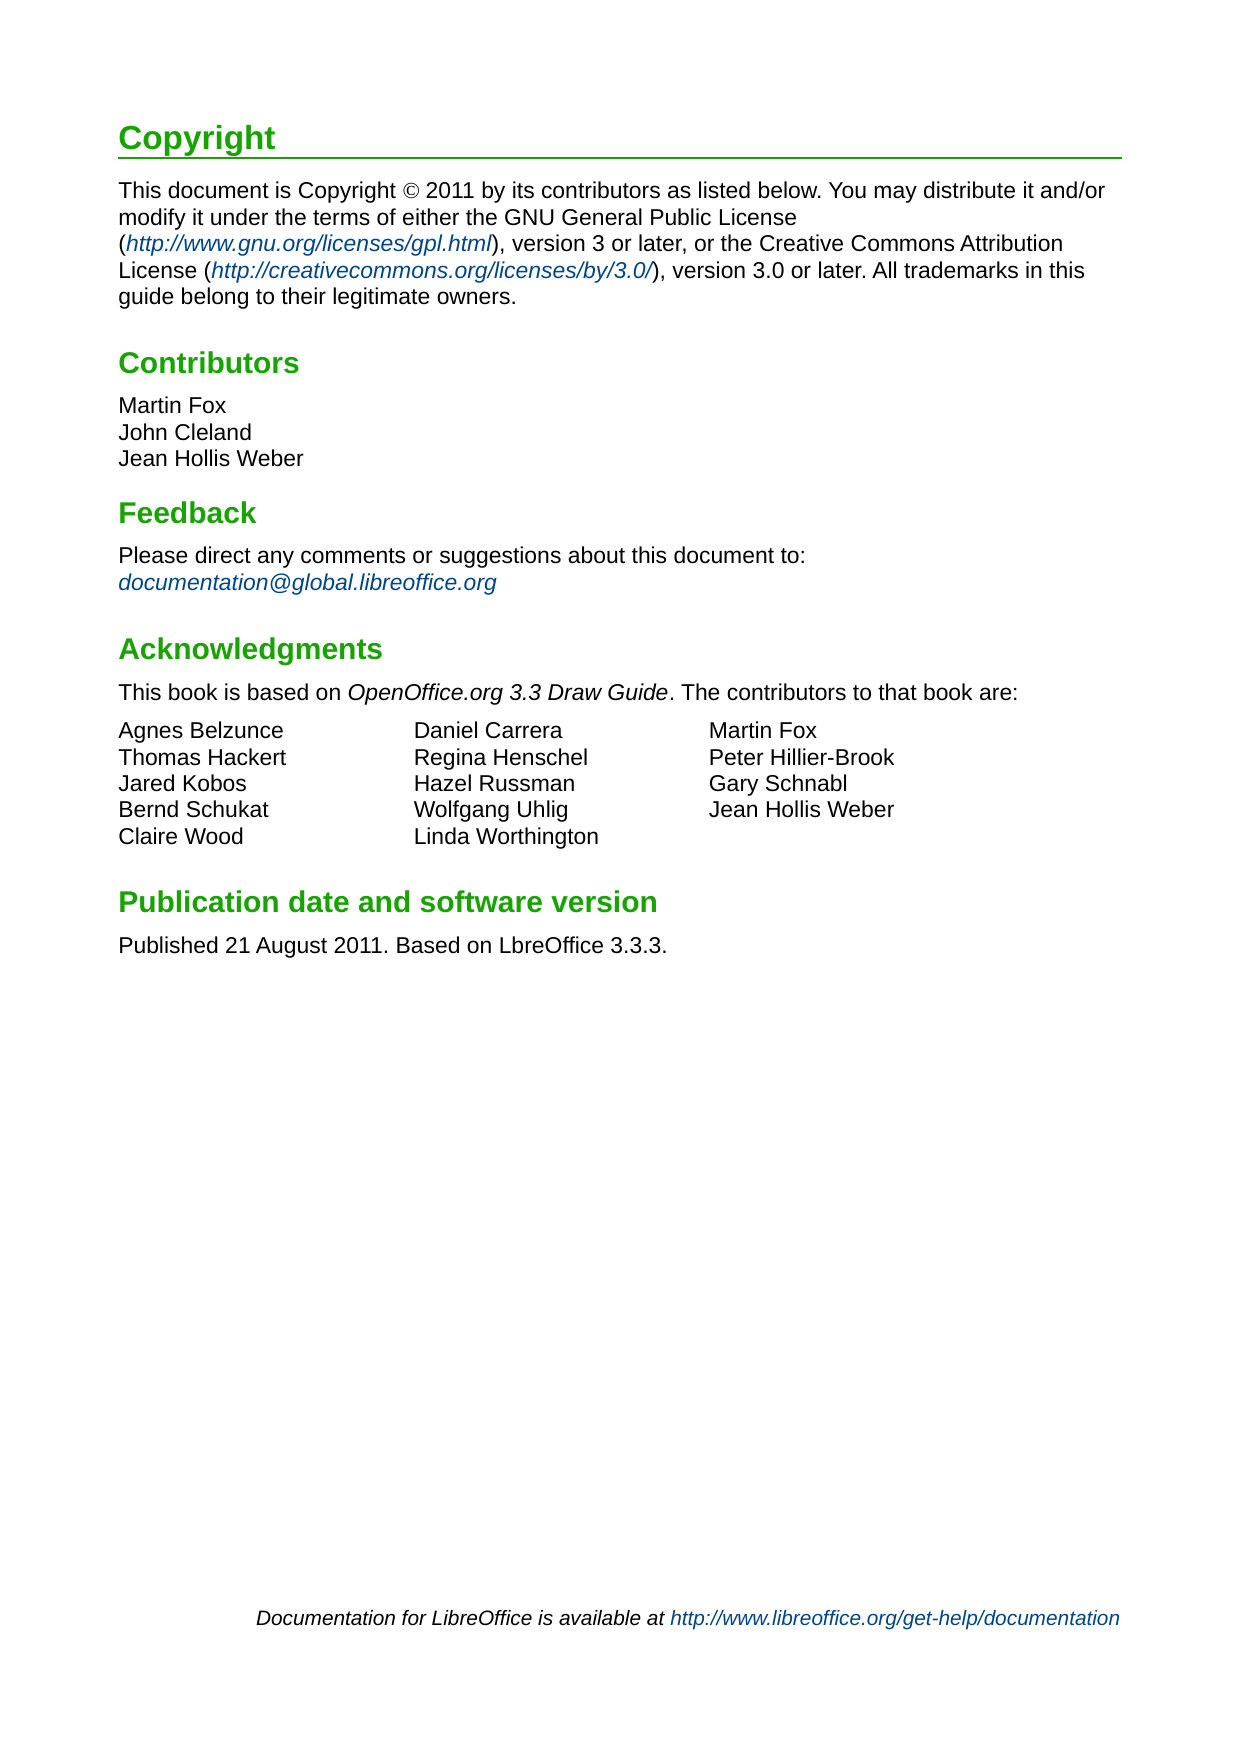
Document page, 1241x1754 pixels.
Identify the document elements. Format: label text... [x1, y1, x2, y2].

text Please direct any comments or suggestions about this document to: documentation@global.libreoffice.org [118, 542, 1122, 595]
text Agnes Belzunce Daniel Carrera Martin Fox Thomas Hackert Regina Henschel Peter Hillier-Brook Jared Kobos Hazel Russman Gary Schnabl Bernd Schukat Wolfgang Uhlig Jean Hollis Weber Claire Wood Linda Worthington [118, 717, 1122, 849]
text Contributors [118, 346, 1122, 380]
text Publication date and software version [118, 884, 1122, 919]
text Published 21 August 2011. Based on LbreOffice 3.3.3. [118, 932, 1122, 958]
text Feedback [118, 495, 1122, 530]
subtitle Copyright [118, 118, 1122, 157]
text This document is Copyright © 2011 by its contributors as listed below. You may distribute it and/or modify it under the terms of either the GNU General Public License (http://www.gnu.org/licenses/gpl.html), version 3 or later, or the Creative Commons Attribution License (http://creativecommons.org/licenses/by/3.0/), version 3.0 or later. All trademarks in this guide belong to their legitimate owners. [118, 177, 1122, 309]
text Acknowledgments [118, 632, 1122, 666]
text Martin Fox John Cleland Jean Hollis Weber [118, 392, 1122, 472]
text This book is based on OpenOffice.org 3.3 Draw Guide. The contributors to that book are: [118, 678, 1122, 705]
